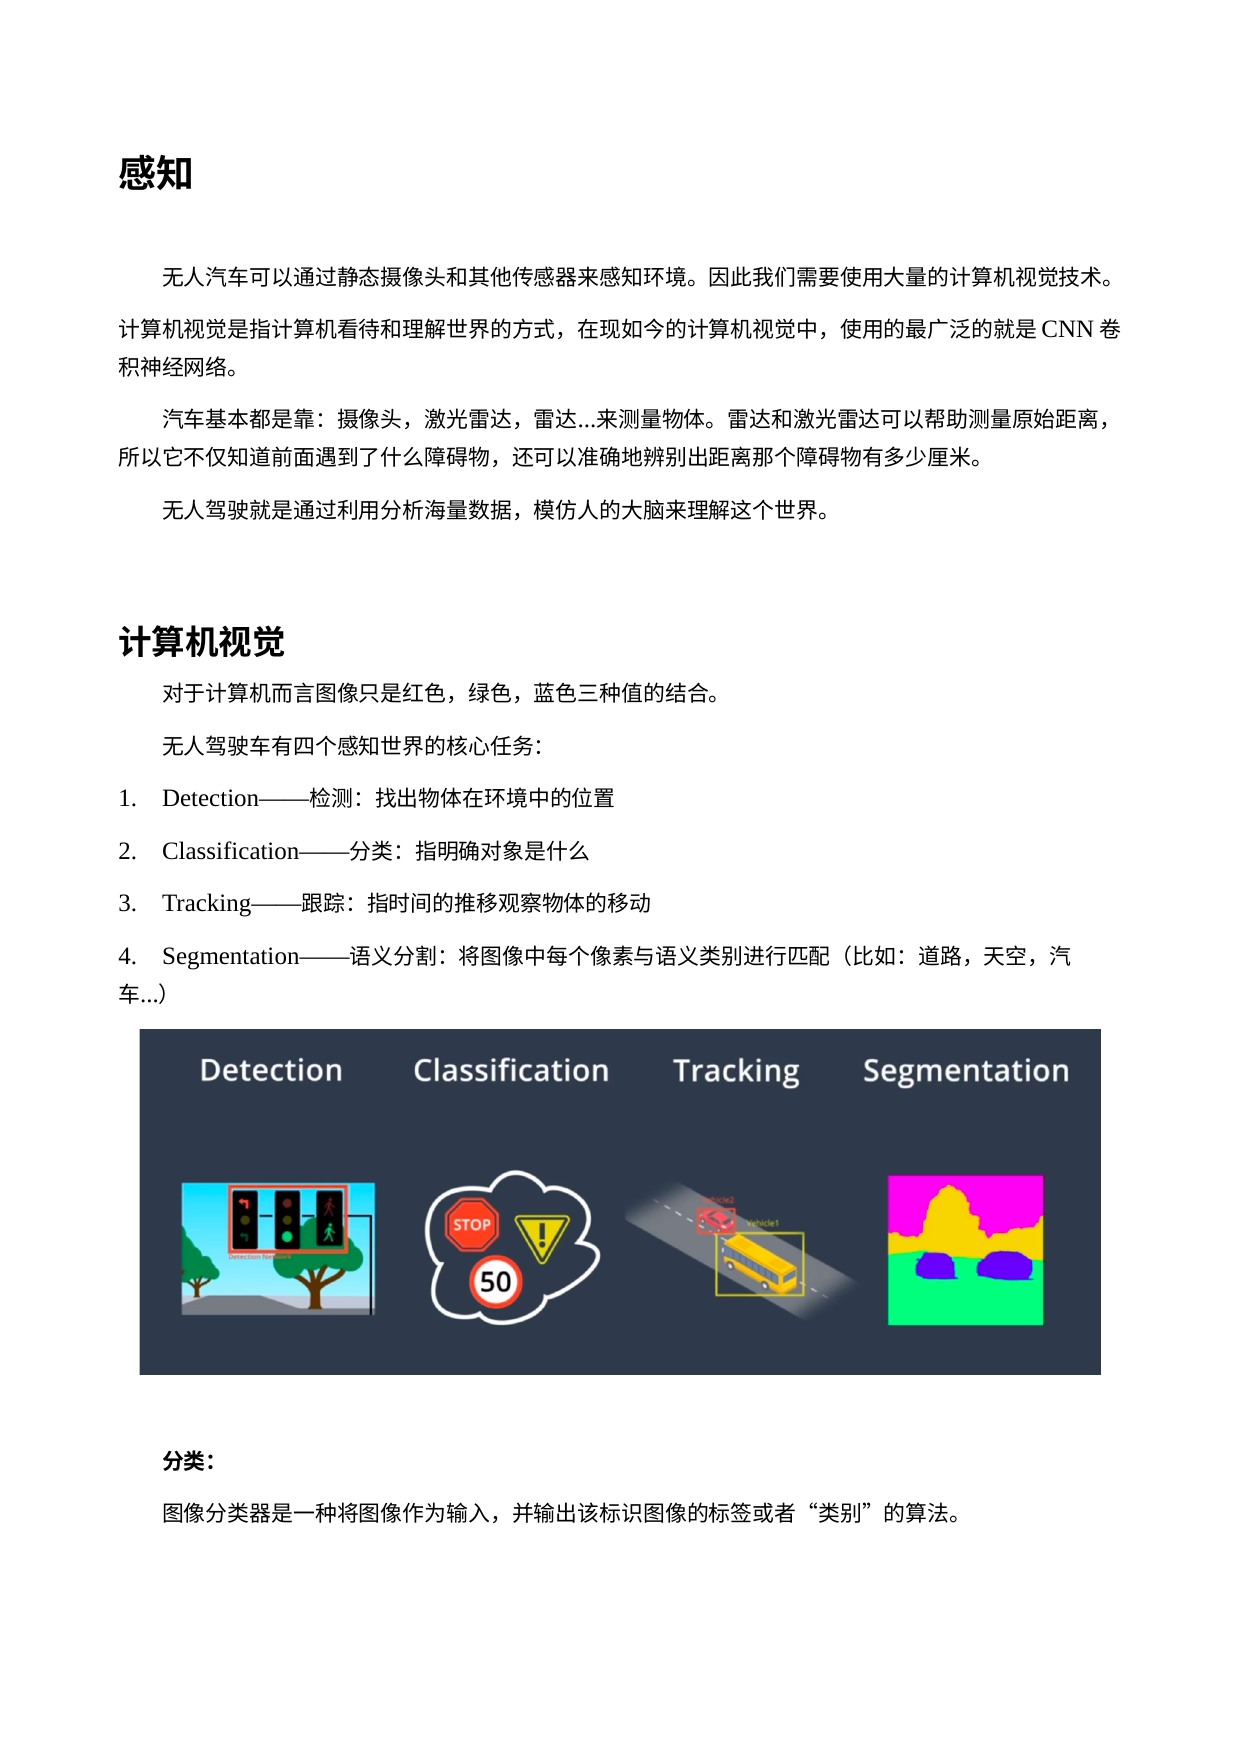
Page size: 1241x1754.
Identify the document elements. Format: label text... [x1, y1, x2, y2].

text 2. Classification——分类：指明确对象是什么 [118, 834, 1122, 866]
text 汽车基本都是靠：摄像头，激光雷达，雷达...来测量物体。雷达和激光雷达可以帮助测量原始距离，所以它不仅知道前面遇到了什么障碍物，还可以准确地辨别出距离那个障碍物有多少厘米。 [118, 402, 1122, 472]
text 计算机视觉是指计算机看待和理解世界的方式，在现如今的计算机视觉中，使用的最广泛的就是CNN卷积神经网络。 [118, 312, 1122, 382]
picture [139, 1029, 1101, 1375]
subtitle 感知 [118, 143, 1122, 198]
text 对于计算机而言图像只是红色，绿色，蓝色三种值的结合。 [118, 676, 1122, 708]
text 4. Segmentation——语义分割：将图像中每个像素与语义类别进行匹配（比如：道路，天空，汽车...） [118, 939, 1122, 1008]
text 3. Tracking——跟踪：指时间的推移观察物体的移动 [118, 886, 1122, 918]
text 无人汽车可以通过静态摄像头和其他传感器来感知环境。因此我们需要使用大量的计算机视觉技术。 [118, 259, 1122, 291]
subtitle 计算机视觉 [118, 615, 1122, 664]
text 无人驾驶就是通过利用分析海量数据，模仿人的大脑来理解这个世界。 [118, 493, 1122, 524]
text 图像分类器是一种将图像作为输入，并输出该标识图像的标签或者“类别”的算法。 [118, 1496, 1122, 1528]
text 分类： [118, 1444, 1122, 1475]
text 1. Detection——检测：找出物体在环境中的位置 [118, 781, 1122, 813]
text 无人驾驶车有四个感知世界的核心任务： [118, 729, 1122, 761]
